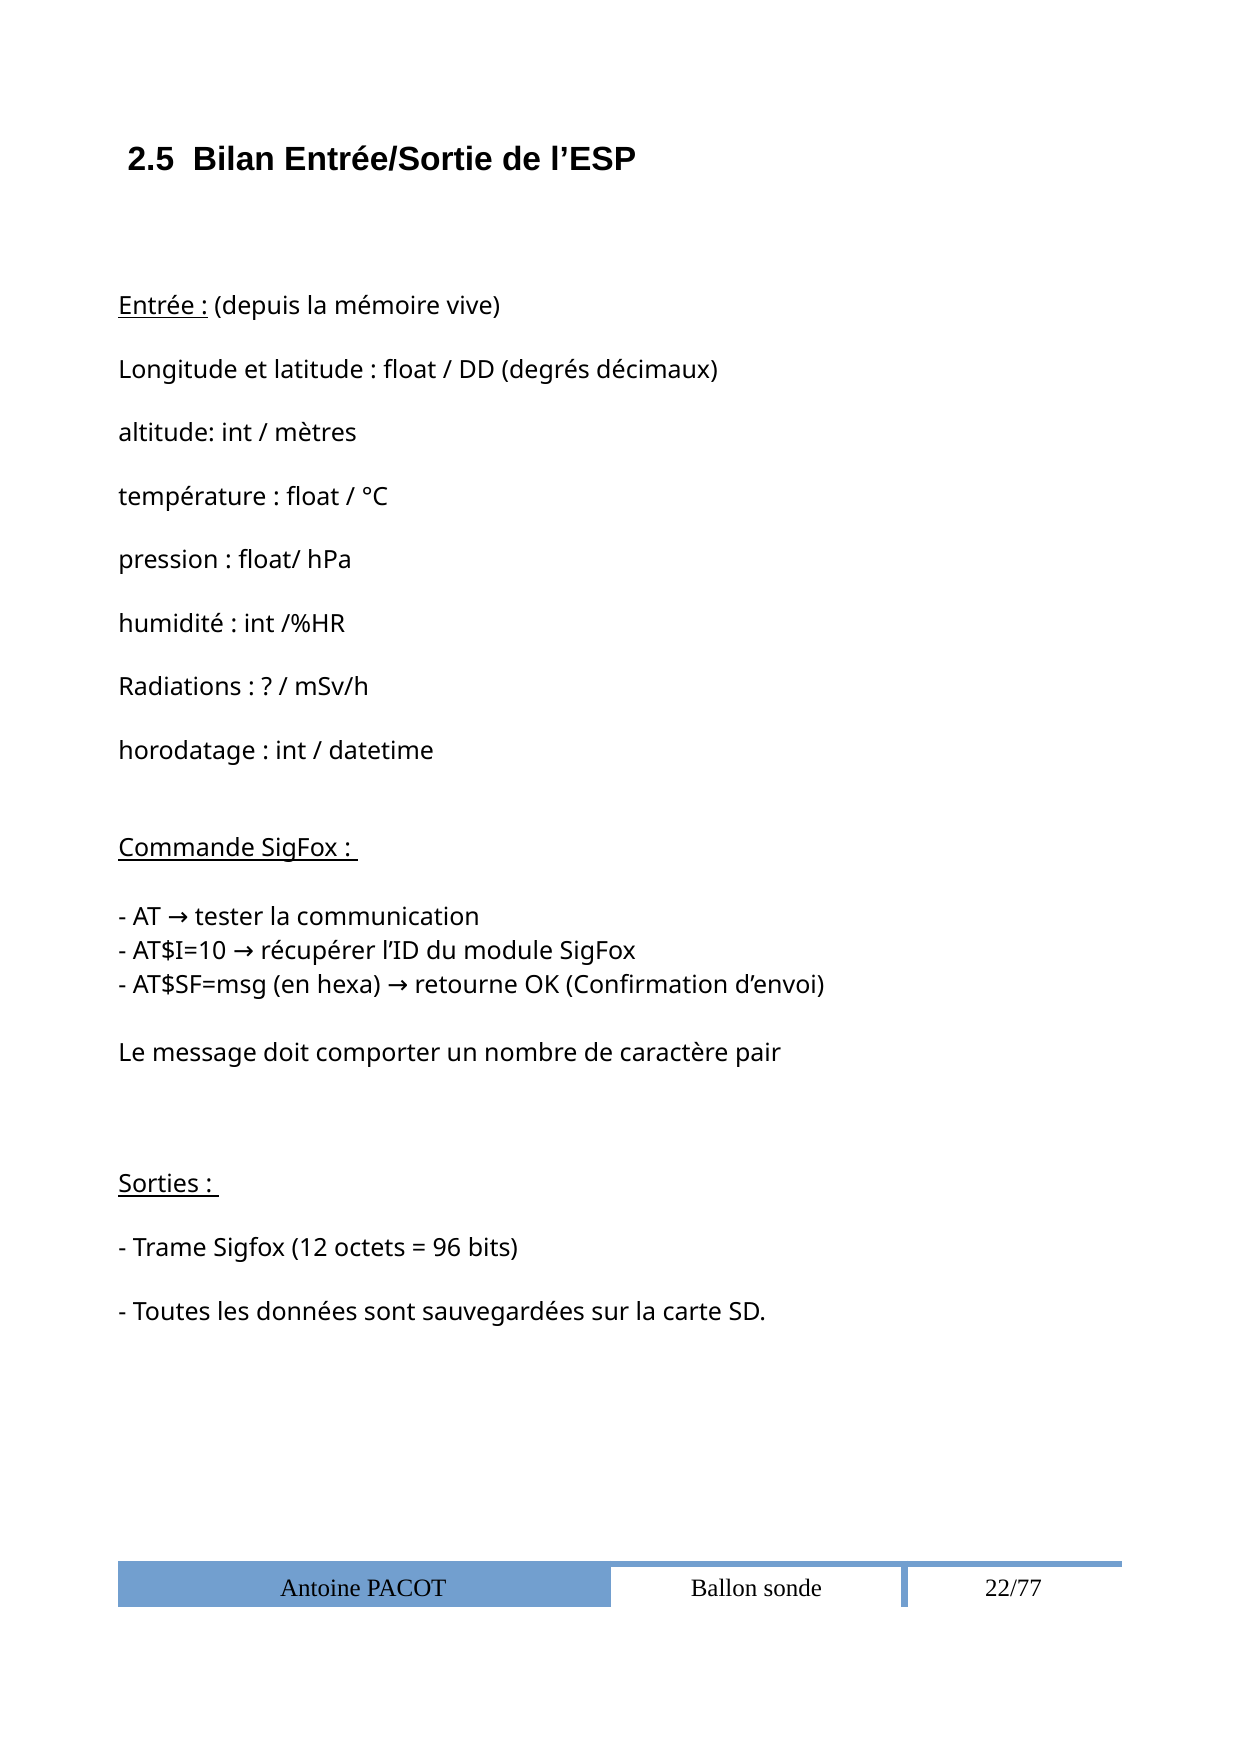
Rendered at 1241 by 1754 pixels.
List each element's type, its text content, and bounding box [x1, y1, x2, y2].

text - Trame Sigfox (12 octets = 96 bits) [118, 1230, 1122, 1264]
text pression : float/ hPa [118, 542, 1122, 576]
text Sorties : [118, 1166, 1122, 1200]
subtitle Bilan Entrée/Sortie de l’ESP [118, 139, 1122, 178]
text - AT$I=10 → récupérer l’ID du module SigFox [118, 932, 1122, 966]
text Commande SigFox : [118, 830, 1122, 898]
text - Toutes les données sont sauvegardées sur la carte SD. [118, 1293, 1122, 1327]
text Radiations : ? / mSv/h [118, 669, 1122, 703]
text humidité : int /%HR [118, 605, 1122, 639]
text horodatage : int / datetime [118, 732, 1122, 767]
text température : float / °C [118, 478, 1122, 512]
text altitude: int / mètres [118, 415, 1122, 449]
text - AT$SF=msg (en hexa) → retourne OK (Confirmation d’envoi) [118, 966, 1122, 1000]
text Le message doit comporter un nombre de caractère pair [118, 1034, 1122, 1068]
text Longitude et latitude : float / DD (degrés décimaux) [118, 351, 1122, 385]
text Entrée : (depuis la mémoire vive) [118, 288, 1122, 322]
text - AT → tester la communication [118, 898, 1122, 932]
